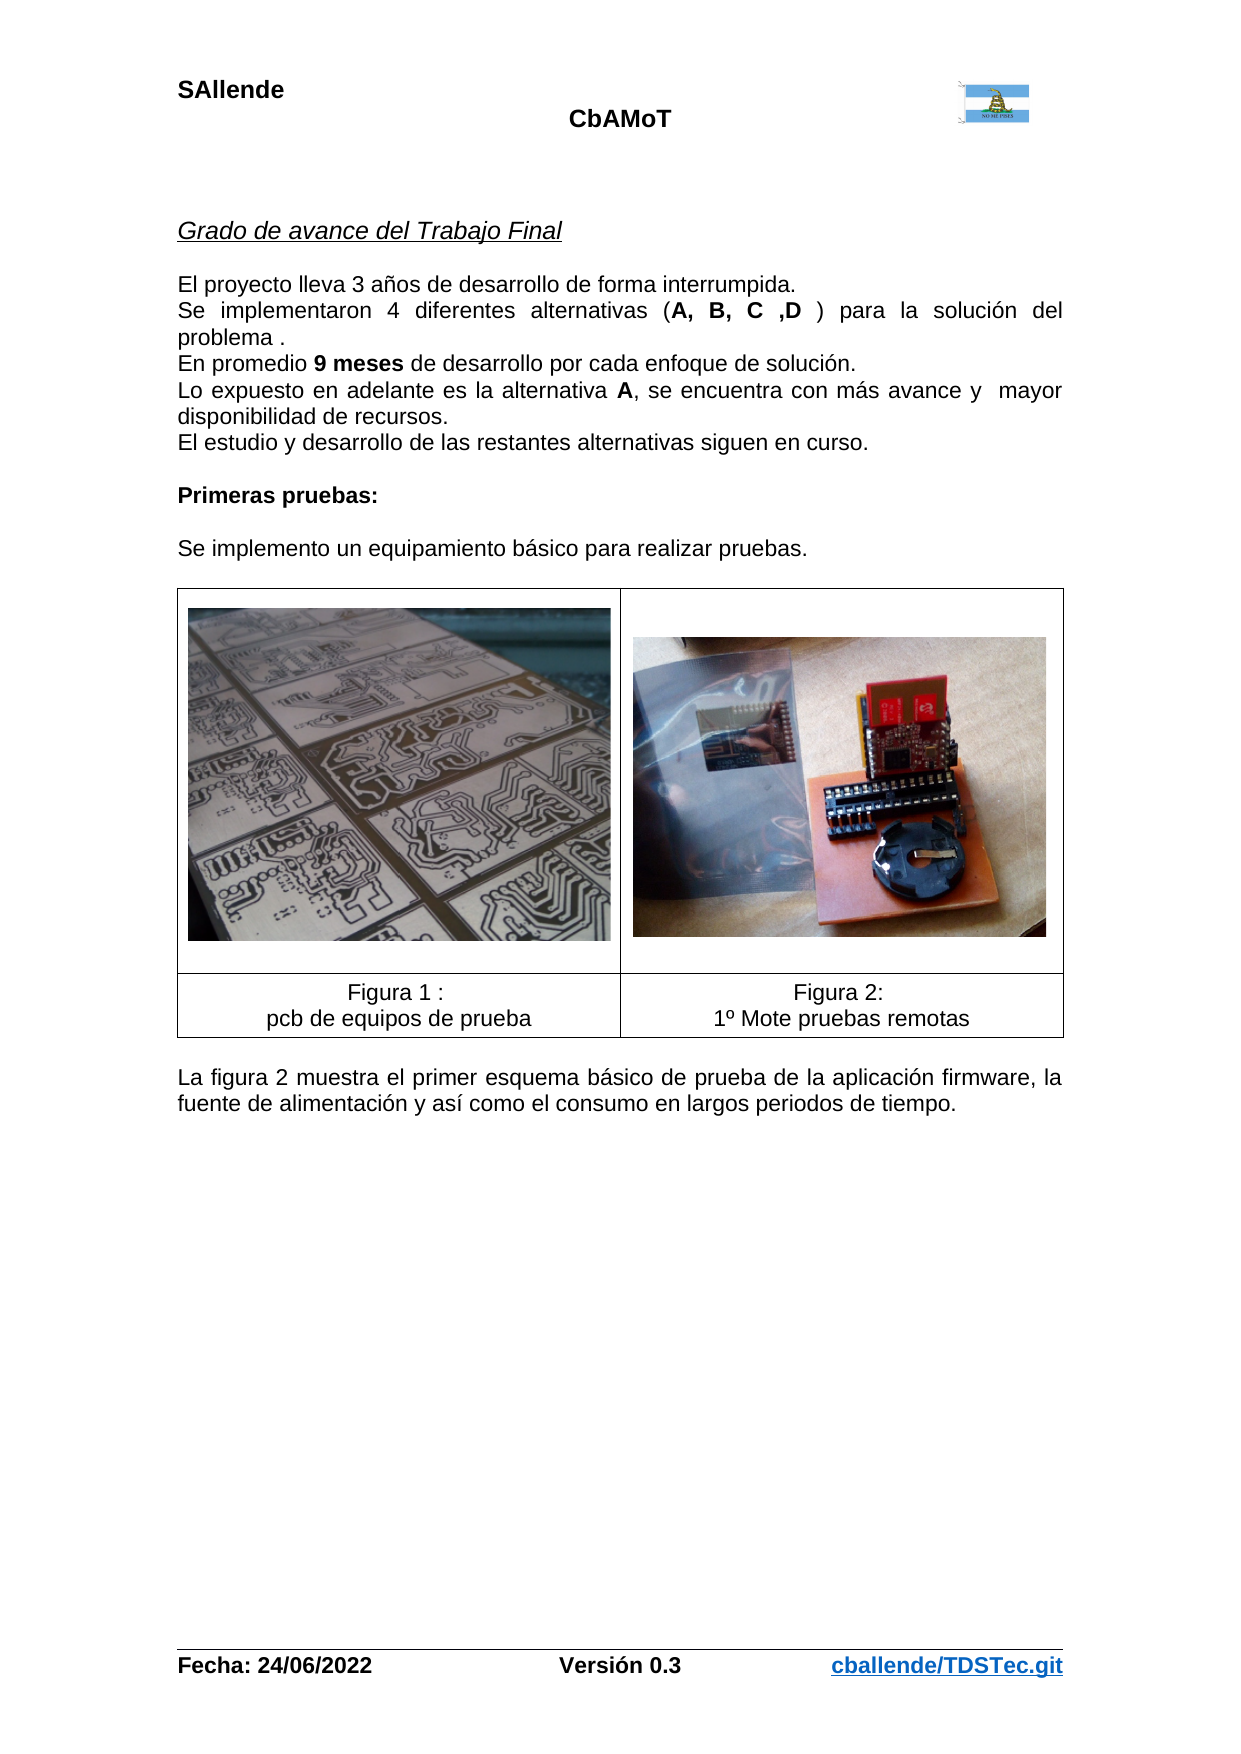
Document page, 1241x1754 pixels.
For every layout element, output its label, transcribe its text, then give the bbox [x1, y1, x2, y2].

text El estudio y desarrollo de las restantes alternativas siguen en curso. [177, 429, 1063, 456]
picture [633, 637, 1047, 937]
text Primeras pruebas: [177, 482, 1063, 508]
text Lo expuesto en adelante es la alternativa A, se encuentra con más avance y mayor disponibilidad de recursos. [177, 377, 1063, 429]
table_header [621, 589, 1063, 973]
text Se implementaron 4 diferentes alternativas (A, B, C ,D ) para la solución del problema . [177, 297, 1063, 350]
table_cell Figura 2: 1º Mote pruebas remotas [621, 974, 1063, 1037]
table_cell Figura 1 : pcb de equipos de prueba [178, 974, 620, 1037]
text En promedio 9 meses de desarrollo por cada enfoque de solución. [177, 350, 1063, 377]
subtitle Grado de avance del Trabajo Final [177, 216, 1063, 245]
text El proyecto lleva 3 años de desarrollo de forma interrumpida. [177, 271, 1063, 297]
table_header [178, 589, 620, 973]
picture [188, 608, 611, 941]
picture [954, 79, 1033, 126]
text La figura 2 muestra el primer esquema básico de prueba de la aplicación firmware, la fuente de alimentación y así como el consumo en largos periodos de tiempo. [177, 1064, 1063, 1116]
text Se implemento un equipamiento básico para realizar pruebas. [177, 535, 1063, 561]
